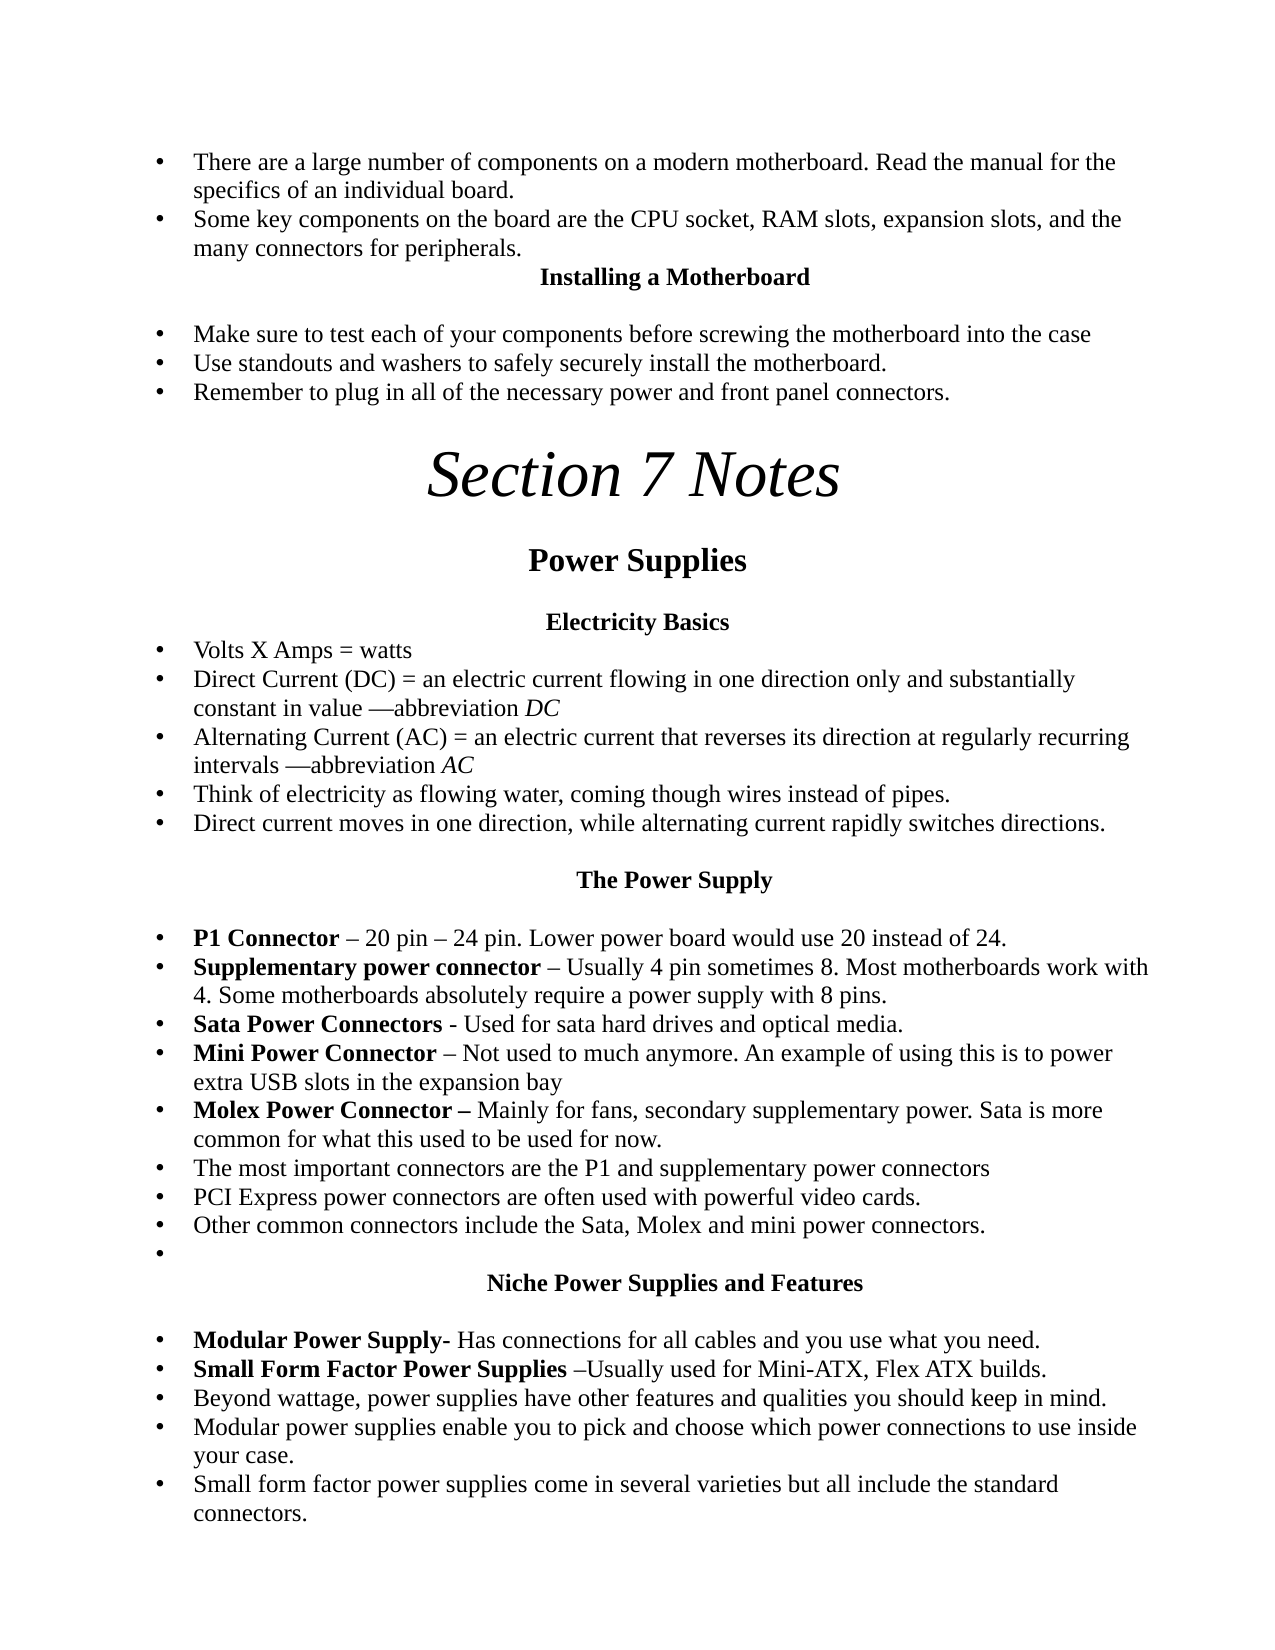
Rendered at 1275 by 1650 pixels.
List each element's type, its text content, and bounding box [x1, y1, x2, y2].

text The Power Supply [118, 866, 1157, 894]
text Electricity Basics [118, 607, 1157, 636]
list Use standouts and washers to safely securely install the motherboard. [156, 348, 1157, 377]
list Make sure to test each of your components before screwing the motherboard into the case [156, 319, 1157, 348]
list Some key components on the board are the CPU socket, RAM slots, expansion slots, and the many connectors for peripherals. [156, 204, 1157, 262]
list Modular power supplies enable you to pick and choose which power connections to use inside your case. [156, 1412, 1157, 1469]
list There are a large number of components on a modern motherboard. Read the manual for the specifics of an individual board. [156, 147, 1157, 204]
list Think of electricity as flowing water, coming though wires instead of pipes. [156, 779, 1157, 808]
list Volts X Amps = watts [156, 636, 1157, 664]
list Supplementary power connector – Usually 4 pin sometimes 8. Most motherboards work with 4. Some motherboards absolutely require a power supply with 8 pins. [156, 952, 1157, 1009]
text Section 7 Notes [118, 434, 1157, 511]
list Sata Power Connectors - Used for sata hard drives and optical media. [156, 1009, 1157, 1038]
list Molex Power Connector – Mainly for fans, secondary supplementary power. Sata is more common for what this used to be used for now. [156, 1096, 1157, 1153]
list Modular Power Supply- Has connections for all cables and you use what you need. [156, 1326, 1157, 1354]
list The most important connectors are the P1 and supplementary power connectors [156, 1153, 1157, 1182]
list Alternating Current (AC) = an electric current that reverses its direction at regularly recurring intervals —abbreviation AC [156, 722, 1157, 779]
list Small Form Factor Power Supplies –Usually used for Mini-ATX, Flex ATX builds. [156, 1354, 1157, 1383]
text Power Supplies [118, 540, 1157, 578]
list Other common connectors include the Sata, Molex and mini power connectors. [156, 1211, 1157, 1239]
list Direct current moves in one direction, while alternating current rapidly switches directions. [156, 808, 1157, 837]
list Mini Power Connector – Not used to much anymore. An example of using this is to power extra USB slots in the expansion bay [156, 1038, 1157, 1096]
list P1 Connector – 20 pin – 24 pin. Lower power board would use 20 instead of 24. [156, 923, 1157, 952]
list Beyond wattage, power supplies have other features and qualities you should keep in mind. [156, 1383, 1157, 1412]
list Small form factor power supplies come in several varieties but all include the standard connectors. [156, 1469, 1157, 1527]
list Niche Power Supplies and Features [156, 1268, 1157, 1297]
list Direct Current (DC) = an electric current flowing in one direction only and substantially constant in value —abbreviation DC [156, 664, 1157, 722]
list Remember to plug in all of the necessary power and front panel connectors. [156, 377, 1157, 406]
list Installing a Motherboard [156, 262, 1157, 291]
list PCI Express power connectors are often used with powerful video cards. [156, 1182, 1157, 1211]
